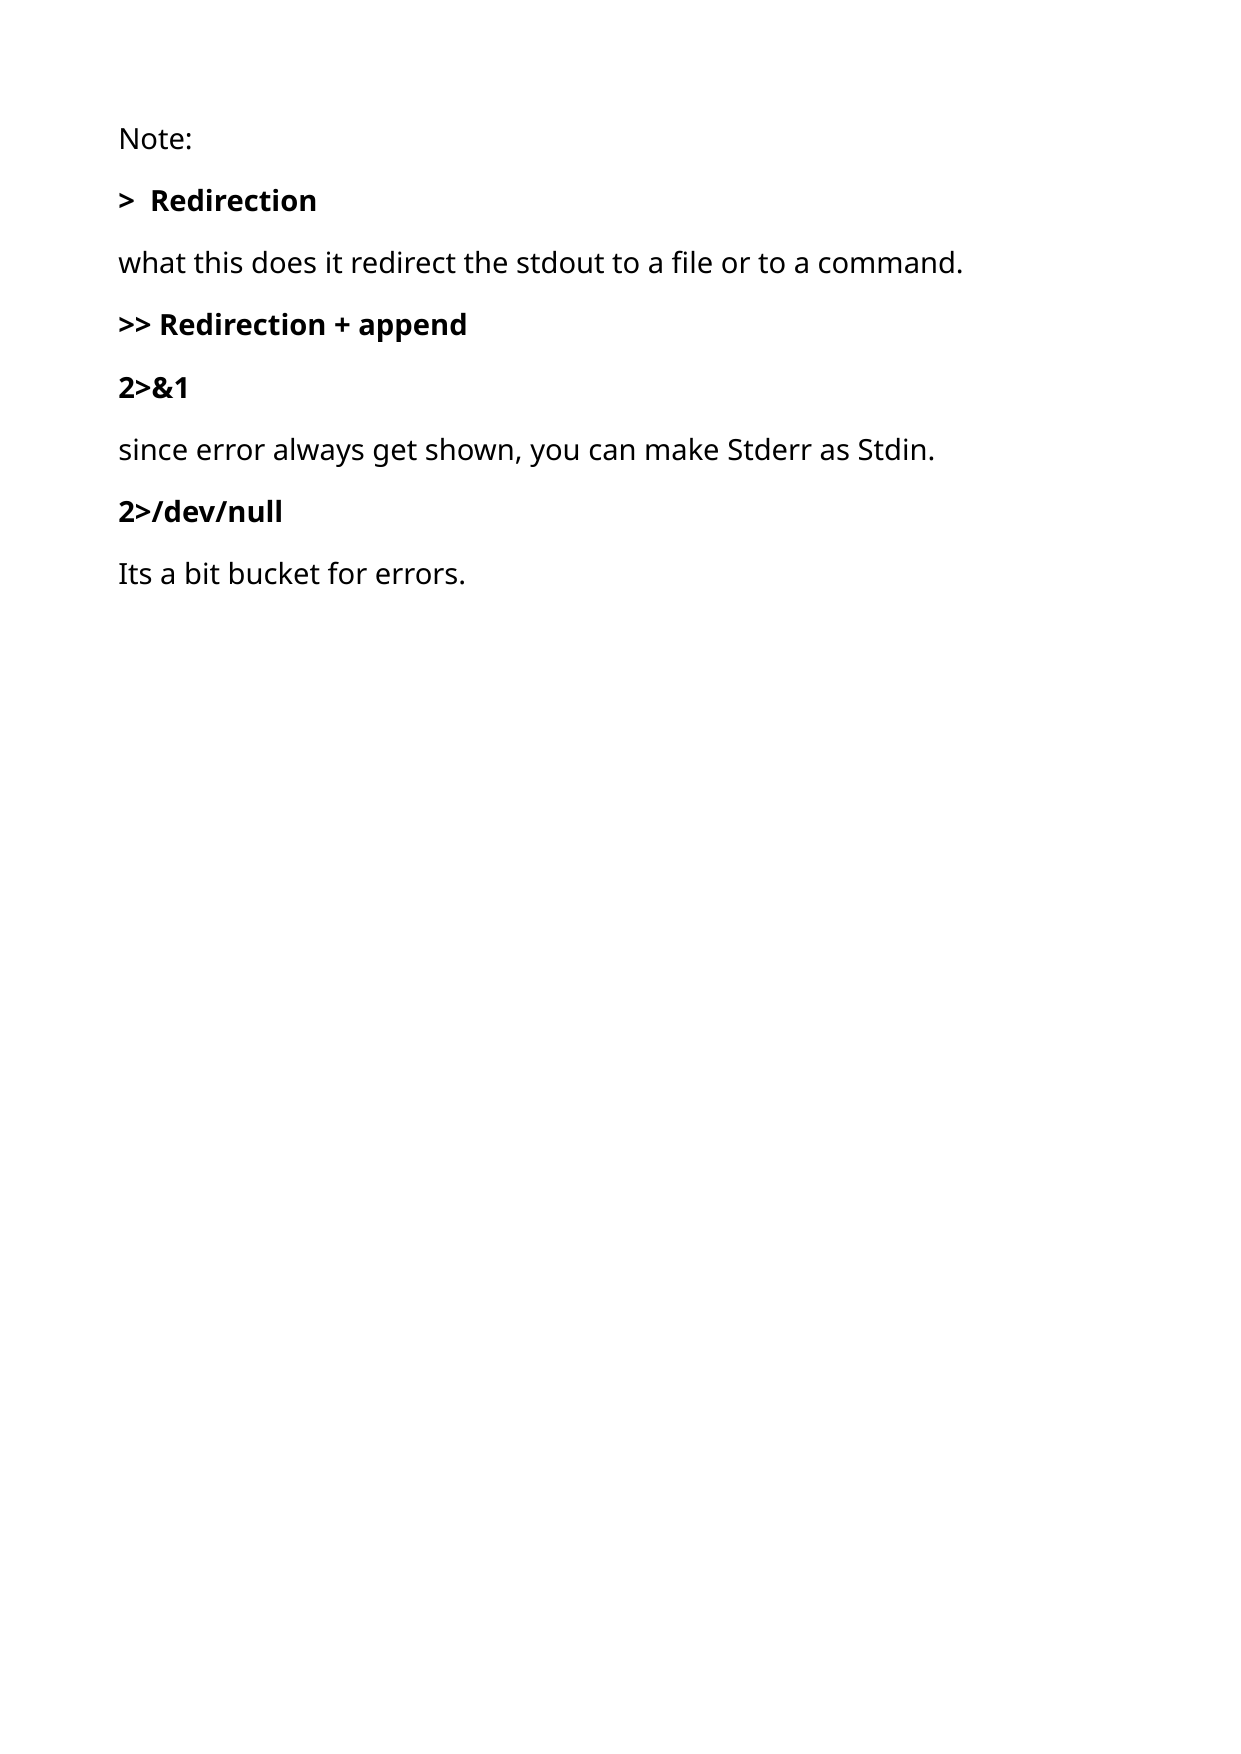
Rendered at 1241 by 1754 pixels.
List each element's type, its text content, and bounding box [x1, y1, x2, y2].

text >> Redirection + append [118, 305, 1122, 344]
text since error always get shown, you can make Stderr as Stdin. [118, 429, 1122, 469]
text 2>/dev/null [118, 491, 1122, 531]
text 2>&1 [118, 367, 1122, 407]
text Its a bit bucket for errors. [118, 553, 1122, 593]
text > Redirection [118, 180, 1122, 220]
text what this does it redirect the stdout to a file or to a command. [118, 242, 1122, 282]
text Note: [118, 118, 1122, 158]
